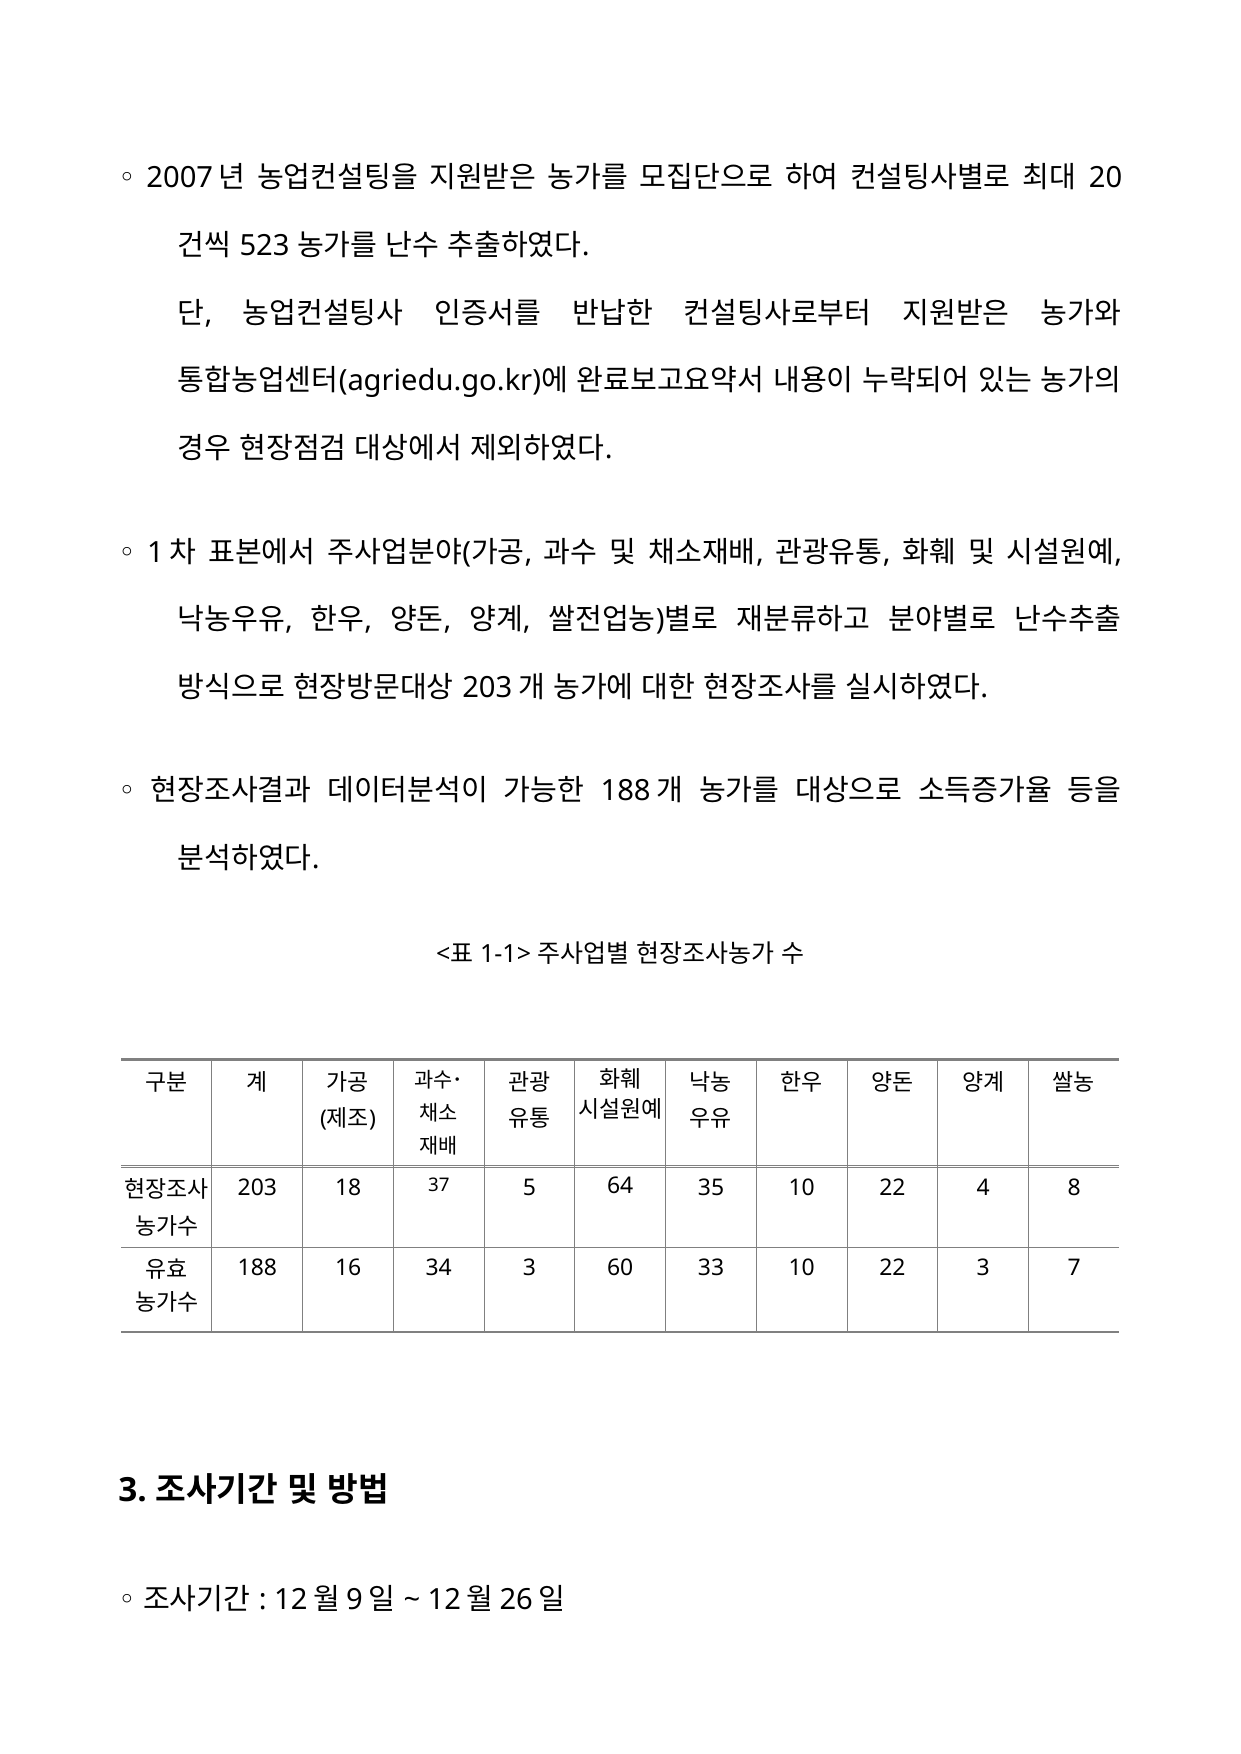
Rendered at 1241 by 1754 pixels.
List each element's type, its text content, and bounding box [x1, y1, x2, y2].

table_cell 8 [1029, 1168, 1119, 1247]
table_header 과수･채소 재배 [394, 1061, 484, 1165]
table_header 쌀농 [1029, 1061, 1119, 1165]
table_header 낙농 우유 [666, 1061, 756, 1165]
table_cell 64 [575, 1168, 665, 1247]
table_cell 7 [1029, 1248, 1119, 1331]
text ◦ 1차 표본에서 주사업분야(가공, 과수 및 채소재배, 관광유통, 화훼 및 시설원예, 낙농우유, 한우, 양돈, 양계, 쌀전업농)별로 재분류하고 분야별로 난수추출 방식으로 현장방문대상 203개 농가에 대한 현장조사를 실시하였다. [118, 528, 1122, 706]
table_header 화훼 시설원예 [575, 1061, 665, 1165]
table_cell 33 [666, 1248, 756, 1331]
table_header 가공 (제조) [303, 1061, 393, 1165]
table_cell 16 [303, 1248, 393, 1331]
table_cell 18 [303, 1168, 393, 1247]
table_cell 유효 농가수 [121, 1248, 211, 1331]
text ◦ 2007년 농업컨설팅을 지원받은 농가를 모집단으로 하여 컨설팅사별로 최대 20건씩 523 농가를 난수 추출하였다. [118, 154, 1122, 264]
table_cell 35 [666, 1168, 756, 1247]
text 단, 농업컨설팅사 인증서를 반납한 컨설팅사로부터 지원받은 농가와 통합농업센터(agriedu.go.kr)에 완료보고요약서 내용이 누락되어 있는 농가의 경우 현장점검 대상에서 제외하였다. [177, 289, 1122, 467]
table_cell 203 [212, 1168, 302, 1247]
table_header 양계 [938, 1061, 1028, 1165]
text <표 1-1> 주사업별 현장조사농가 수 [118, 934, 1122, 970]
text ◦ 현장조사결과 데이터분석이 가능한 188개 농가를 대상으로 소득증가율 등을 분석하였다. [118, 767, 1122, 877]
table_cell 22 [848, 1248, 937, 1331]
table_cell 188 [212, 1248, 302, 1331]
table_header 한우 [757, 1061, 847, 1165]
text ◦ 조사기간 : 12월9일 ~ 12월26일 [118, 1576, 1122, 1618]
table_cell 22 [848, 1168, 937, 1247]
table_header 구분 [121, 1061, 211, 1165]
table_cell 3 [938, 1248, 1028, 1331]
table_cell 3 [485, 1248, 574, 1331]
table_cell 60 [575, 1248, 665, 1331]
table_cell 10 [757, 1248, 847, 1331]
table_cell 10 [757, 1168, 847, 1247]
table_cell 34 [394, 1248, 484, 1331]
table_cell 37 [394, 1168, 484, 1247]
table_header 계 [212, 1061, 302, 1165]
table_cell 5 [485, 1168, 574, 1247]
table_cell 4 [938, 1168, 1028, 1247]
table_header 양돈 [848, 1061, 937, 1165]
text 3. 조사기간 및 방법 [118, 1463, 1122, 1511]
table_cell 현장조사농가수 [121, 1168, 211, 1247]
table_header 관광 유통 [485, 1061, 574, 1165]
